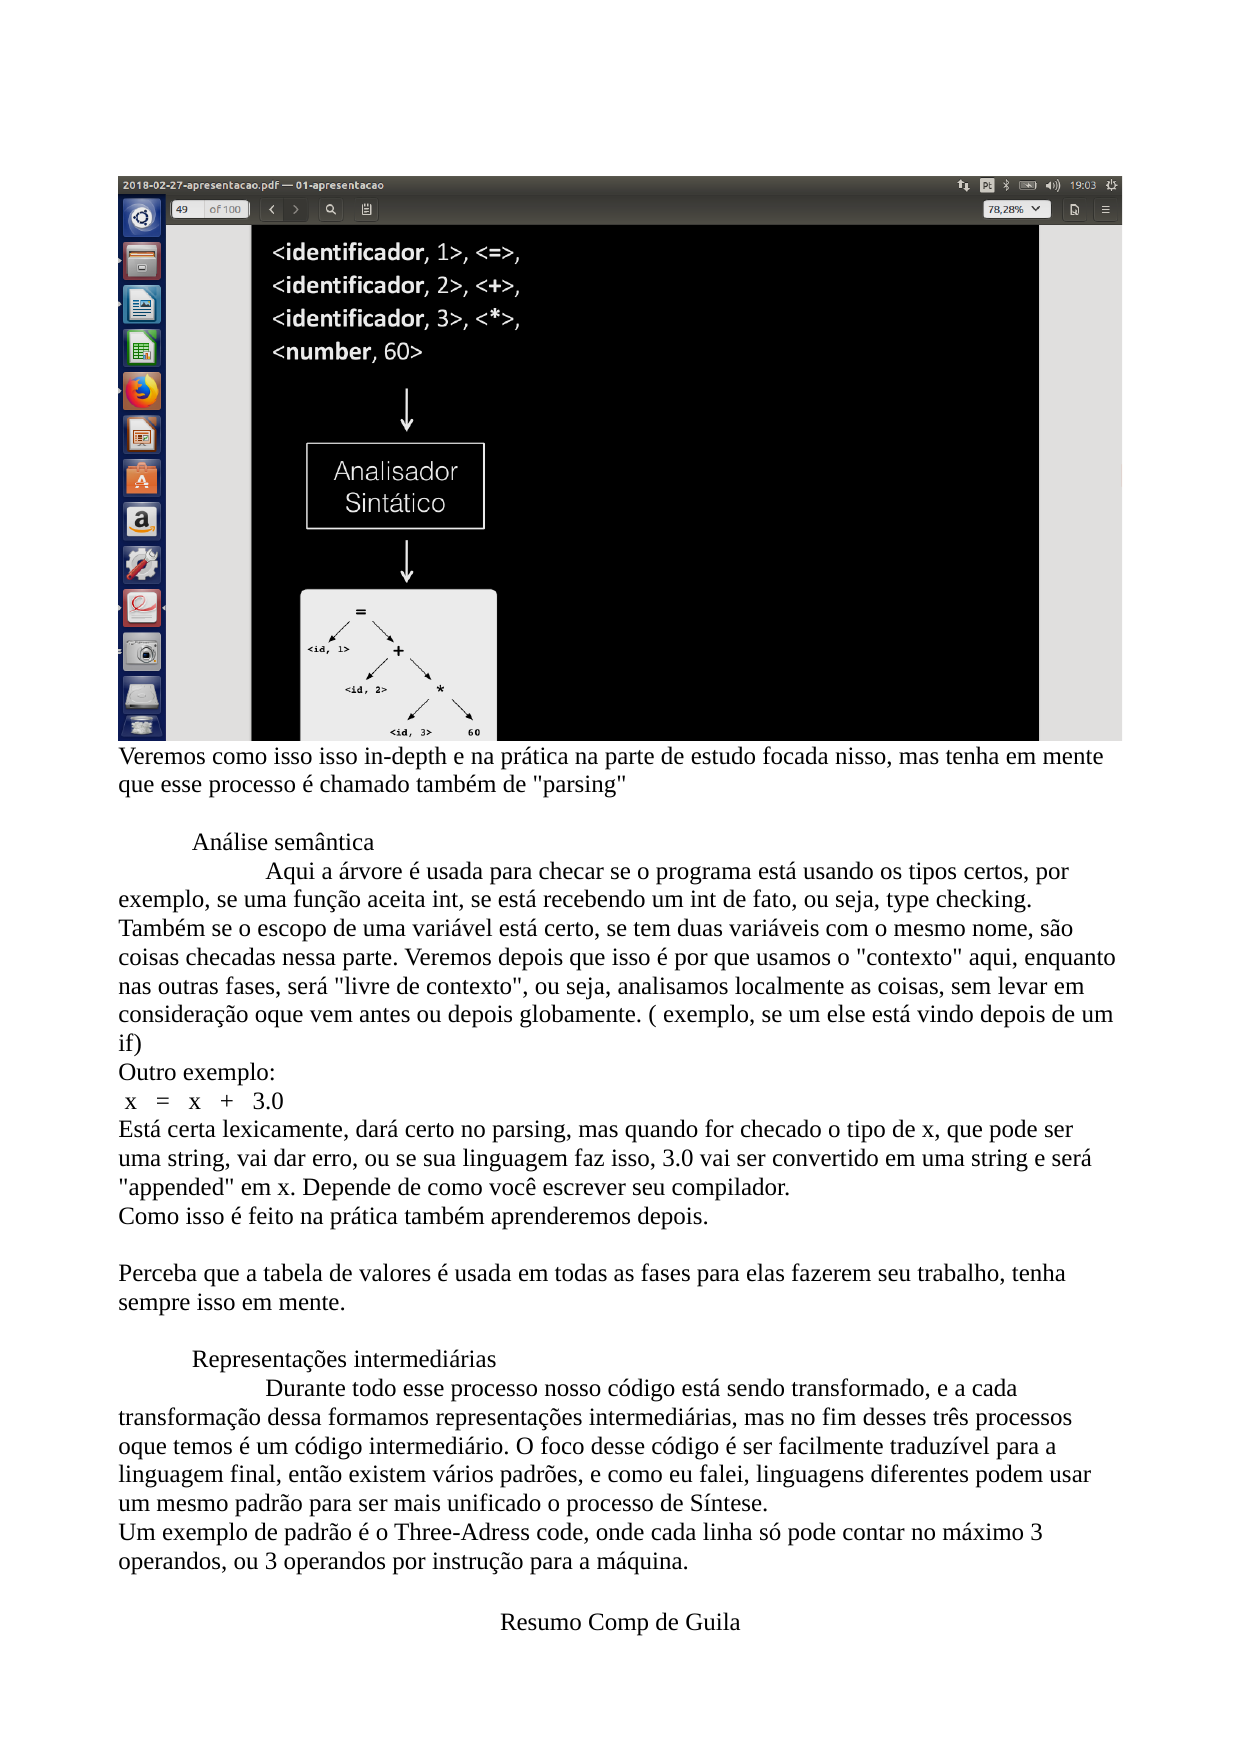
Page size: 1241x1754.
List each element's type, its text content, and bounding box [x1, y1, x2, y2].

text Um exemplo de padrão é o Three-Adress code, onde cada linha só pode contar no máximo 3 operandos, ou 3 operandos por instrução para a máquina. [118, 1517, 1122, 1574]
text Perceba que a tabela de valores é usada em todas as fases para elas fazerem seu trabalho, tenha sempre isso em mente. [118, 1258, 1122, 1316]
text Aqui a árvore é usada para checar se o programa está usando os tipos certos, por exemplo, se uma função aceita int, se está recebendo um int de fato, ou seja, type checking. Também se o escopo de uma variável está certo, se tem duas variáveis com o mesmo nome, são coisas checadas nessa parte. Veremos depois que isso é por que usamos o "contexto" aqui, enquanto nas outras fases, será "livre de contexto", ou seja, analisamos localmente as coisas, sem levar em consideração oque vem antes ou depois globamente. ( exemplo, se um else está vindo depois de um if) [118, 856, 1122, 1057]
text Está certa lexicamente, dará certo no parsing, mas quando for checado o tipo de x, que pode ser uma string, vai dar erro, ou se sua linguagem faz isso, 3.0 vai ser convertido em uma string e será "appended" em x. Depende de como você escrever seu compilador. [118, 1114, 1122, 1201]
text Representações intermediárias [118, 1344, 1122, 1373]
text Outro exemplo: [118, 1057, 1122, 1086]
text Análise semântica [118, 827, 1122, 856]
text x = x + 3.0 [118, 1086, 1122, 1114]
picture [118, 176, 1123, 741]
text Veremos como isso isso in-depth e na prática na parte de estudo focada nisso, mas tenha em mente que esse processo é chamado também de "parsing" [118, 741, 1122, 798]
text Durante todo esse processo nosso código está sendo transformado, e a cada transformação dessa formamos representações intermediárias, mas no fim desses três processos oque temos é um código intermediário. O foco desse código é ser facilmente traduzível para a linguagem final, então existem vários padrões, e como eu falei, linguagens diferentes podem usar um mesmo padrão para ser mais unificado o processo de Síntese. [118, 1373, 1122, 1517]
text Como isso é feito na prática também aprenderemos depois. [118, 1201, 1122, 1229]
